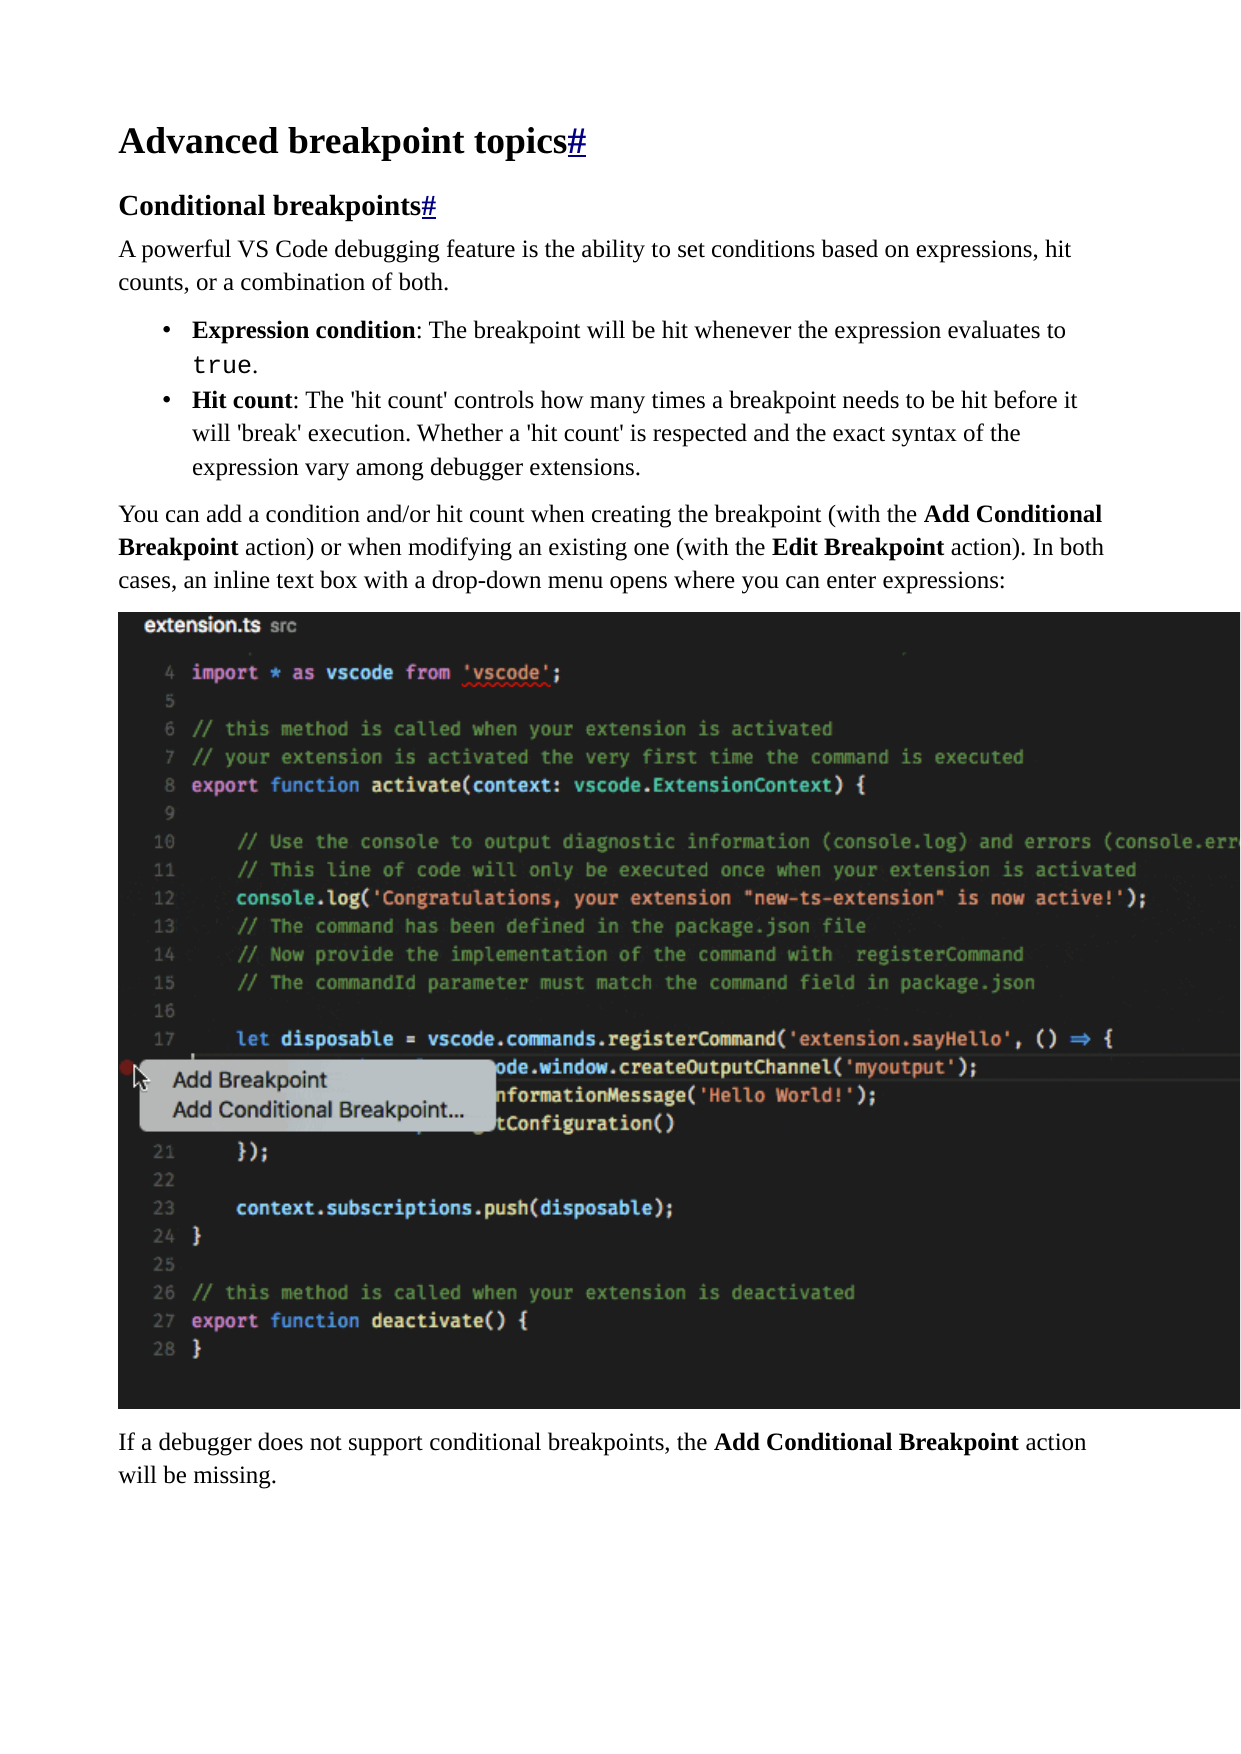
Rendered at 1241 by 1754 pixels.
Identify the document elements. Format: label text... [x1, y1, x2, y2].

subtitle Conditional breakpoints# [118, 188, 1122, 222]
text A powerful VS Code debugging feature is the ability to set conditions based on expressions, hit counts, or a combination of both. [118, 234, 1122, 296]
text You can add a condition and/or hit count when creating the breakpoint (with the Add Conditional Breakpoint action) or when modifying an existing one (with the Edit Breakpoint action). In both cases, an inline text box with a drop-down menu opens where you can enter expressions: [118, 499, 1122, 594]
list Hit count: The 'hit count' controls how many times a breakpoint needs to be hit before it will 'break' execution. Whether a 'hit count' is respected and the exact syntax of the expression vary among debugger extensions. [162, 386, 1122, 480]
list Expression condition: The breakpoint will be hit whenever the expression evaluates to true. [162, 315, 1122, 381]
subtitle Advanced breakpoint topics# [118, 118, 1122, 161]
text If a debugger does not support conditional breakpoints, the Add Conditional Breakpoint action will be missing. [118, 1427, 1122, 1489]
picture [118, 612, 1241, 1409]
